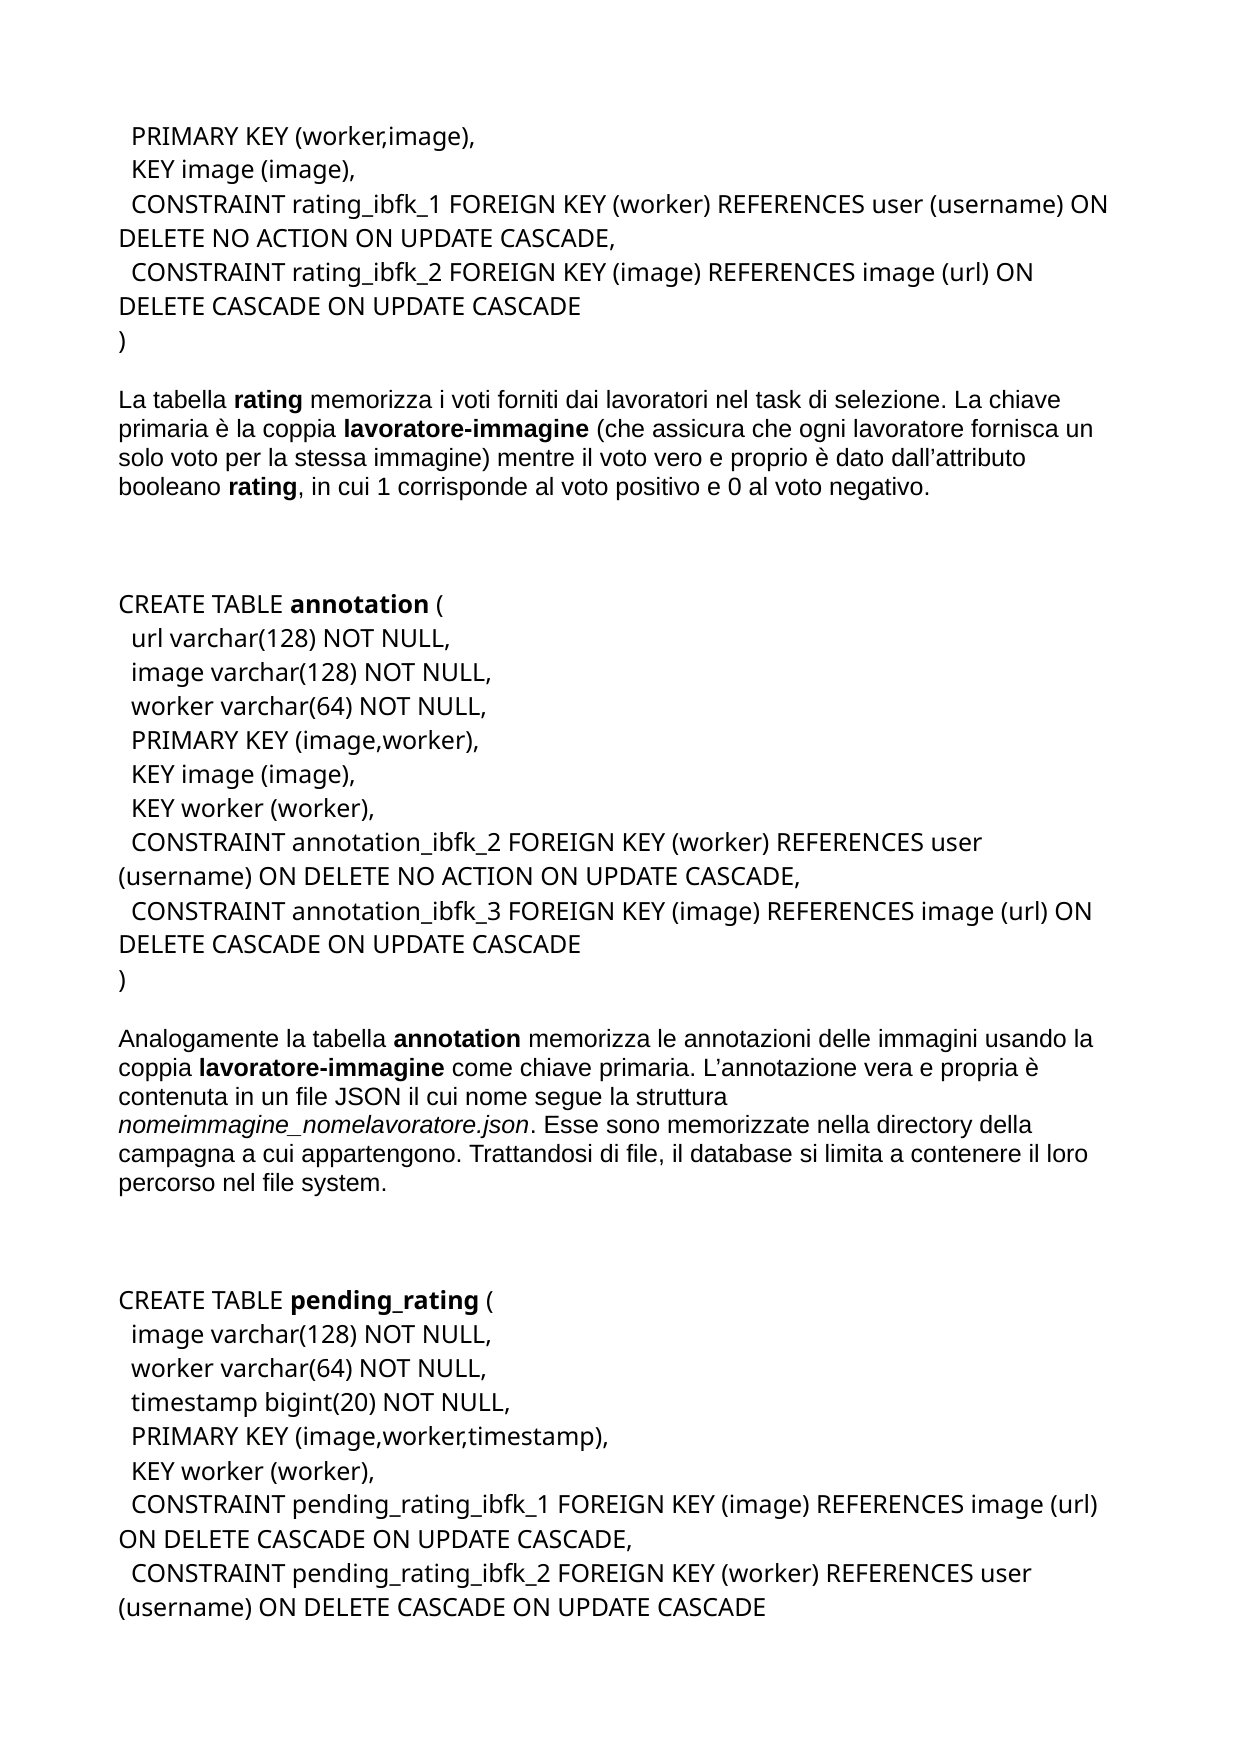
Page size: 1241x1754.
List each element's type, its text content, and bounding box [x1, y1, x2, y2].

text PRIMARY KEY (worker,image), [118, 118, 1122, 152]
text CREATE TABLE pending_rating ( [118, 1283, 1122, 1317]
text worker varchar(64) NOT NULL, [118, 1351, 1122, 1385]
text La tabella rating memorizza i voti forniti dai lavoratori nel task di selezione. La chiave primaria è la coppia lavoratore-immagine (che assicura che ogni lavoratore fornisca un solo voto per la stessa immagine) mentre il voto vero e proprio è dato dall’attributo booleano rating, in cui 1 corrisponde al voto positivo e 0 al voto negativo. [118, 385, 1122, 500]
text CONSTRAINT pending_rating_ibfk_1 FOREIGN KEY (image) REFERENCES image (url) ON DELETE CASCADE ON UPDATE CASCADE, [118, 1487, 1122, 1555]
text url varchar(128) NOT NULL, [118, 621, 1122, 655]
text PRIMARY KEY (image,worker), [118, 723, 1122, 757]
text worker varchar(64) NOT NULL, [118, 689, 1122, 723]
text ) [118, 322, 1122, 357]
text KEY image (image), [118, 757, 1122, 791]
text KEY image (image), [118, 152, 1122, 186]
text KEY worker (worker), [118, 791, 1122, 825]
text image varchar(128) NOT NULL, [118, 1317, 1122, 1351]
text CONSTRAINT pending_rating_ibfk_2 FOREIGN KEY (worker) REFERENCES user (username) ON DELETE CASCADE ON UPDATE CASCADE [118, 1555, 1122, 1623]
text CREATE TABLE annotation ( [118, 587, 1122, 621]
text CONSTRAINT rating_ibfk_1 FOREIGN KEY (worker) REFERENCES user (username) ON DELETE NO ACTION ON UPDATE CASCADE, [118, 186, 1122, 254]
text ) [118, 961, 1122, 995]
text PRIMARY KEY (image,worker,timestamp), [118, 1419, 1122, 1453]
text CONSTRAINT rating_ibfk_2 FOREIGN KEY (image) REFERENCES image (url) ON DELETE CASCADE ON UPDATE CASCADE [118, 254, 1122, 322]
text timestamp bigint(20) NOT NULL, [118, 1385, 1122, 1419]
text image varchar(128) NOT NULL, [118, 655, 1122, 689]
text CONSTRAINT annotation_ibfk_2 FOREIGN KEY (worker) REFERENCES user (username) ON DELETE NO ACTION ON UPDATE CASCADE, [118, 825, 1122, 893]
text CONSTRAINT annotation_ibfk_3 FOREIGN KEY (image) REFERENCES image (url) ON DELETE CASCADE ON UPDATE CASCADE [118, 893, 1122, 961]
text KEY worker (worker), [118, 1453, 1122, 1487]
text Analogamente la tabella annotation memorizza le annotazioni delle immagini usando la coppia lavoratore-immagine come chiave primaria. L’annotazione vera e propria è contenuta in un file JSON il cui nome segue la struttura nomeimmagine_nomelavoratore.json. Esse sono memorizzate nella directory della campagna a cui appartengono. Trattandosi di file, il database si limita a contenere il loro percorso nel file system. [118, 1024, 1122, 1197]
